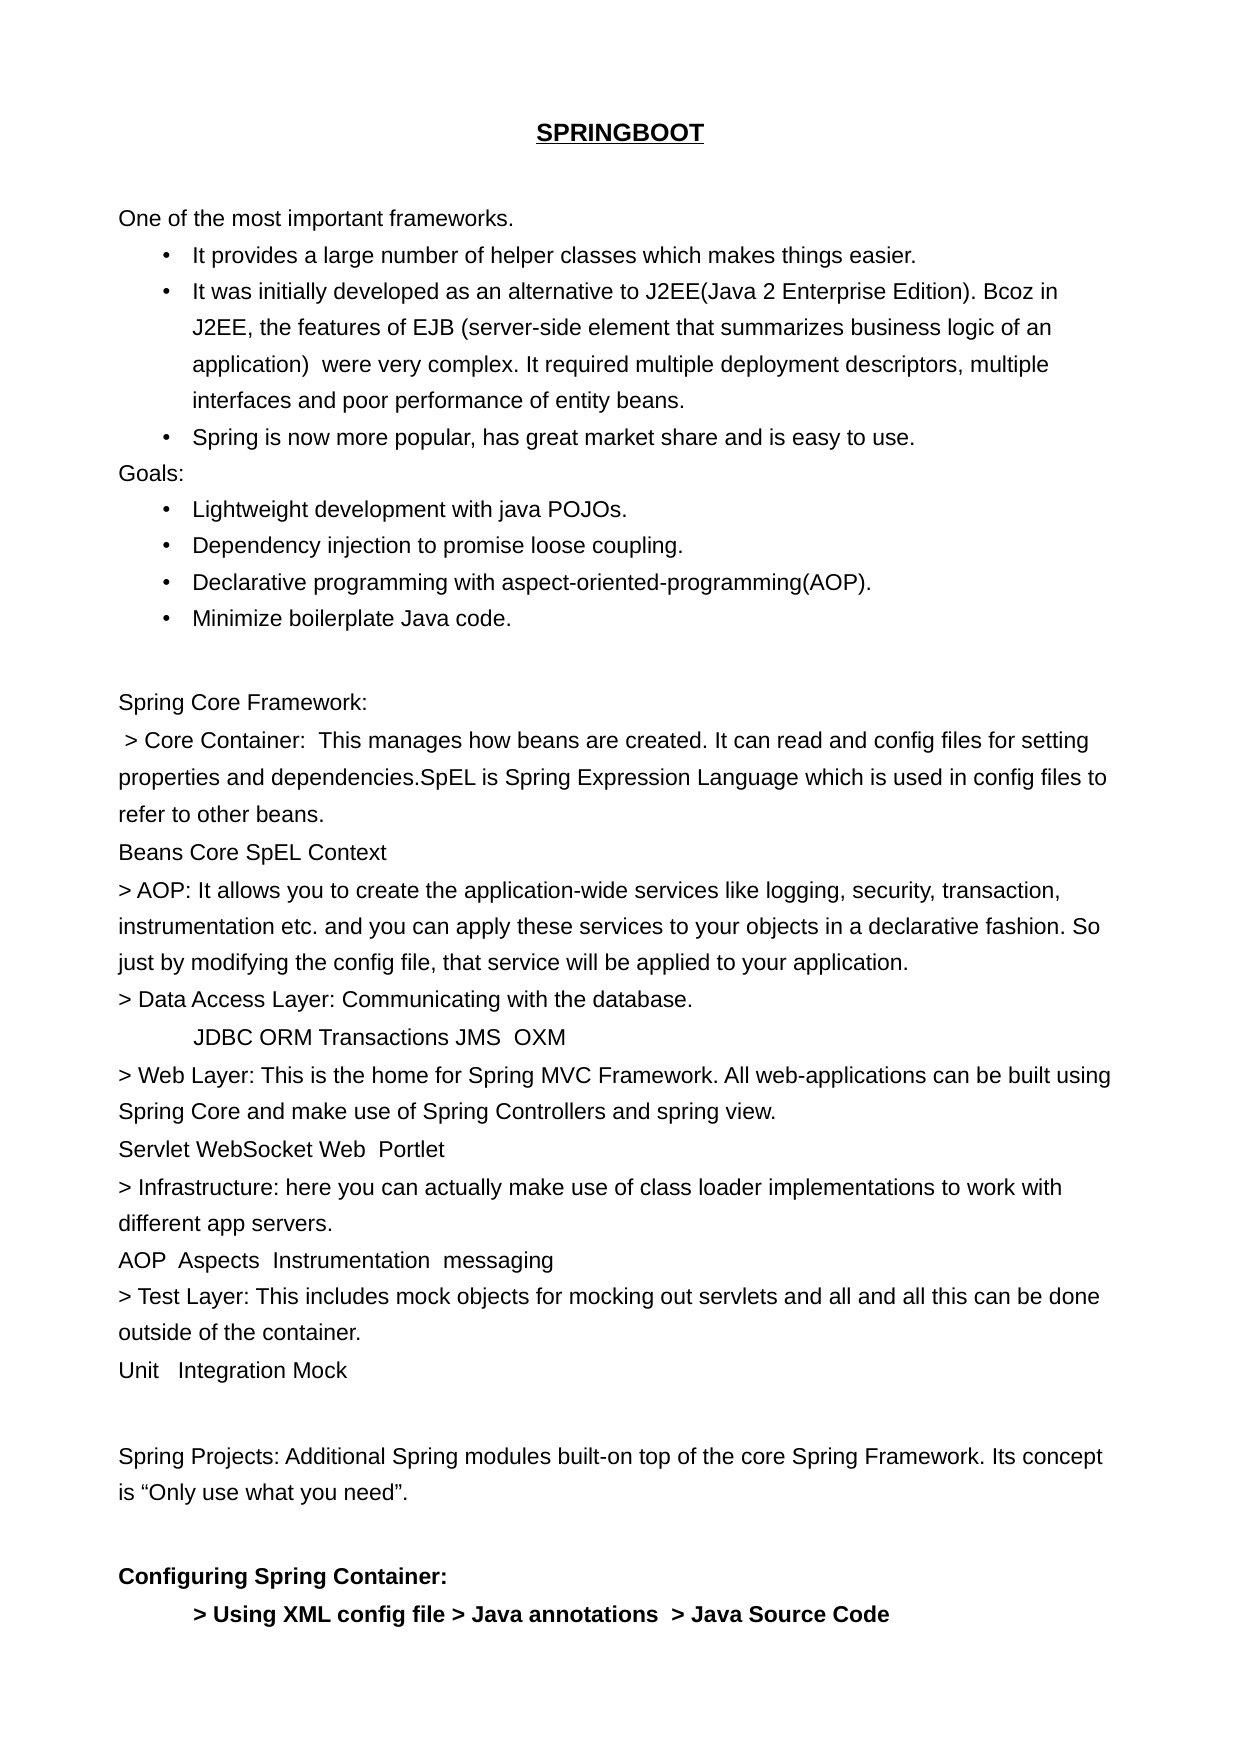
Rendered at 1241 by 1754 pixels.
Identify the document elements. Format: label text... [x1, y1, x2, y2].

text > Infrastructure: here you can actually make use of class loader implementations to work with different app servers. [118, 1174, 1122, 1237]
text Beans Core SpEL Context [118, 837, 1122, 866]
text Servlet WebSocket Web Portlet [118, 1134, 1122, 1163]
text > AOP: It allows you to create the application-wide services like logging, security, transaction, instrumentation etc. and you can apply these services to your objects in a declarative fashion. So just by modifying the config file, that service will be applied to your application. [118, 877, 1122, 976]
text > Data Access Layer: Communicating with the database. [118, 986, 1122, 1012]
text > Using XML config file > Java annotations > Java Source Code [193, 1599, 1122, 1628]
text > Web Layer: This is the home for Spring MVC Framework. All web-applications can be built using Spring Core and make use of Spring Controllers and spring view. [118, 1062, 1122, 1124]
text One of the most important frameworks. [118, 205, 1122, 232]
text Goals: [118, 460, 1122, 486]
text Spring Core Framework: [118, 689, 1122, 716]
text AOP Aspects Instrumentation messaging [118, 1247, 1122, 1273]
list Spring is now more popular, has great market share and is easy to use. [162, 423, 1122, 450]
text Spring Projects: Additional Spring modules built-on top of the core Spring Framework. Its concept is “Only use what you need”. [118, 1443, 1122, 1506]
text Configuring Spring Container: [118, 1563, 1122, 1589]
text SPRINGBOOT [118, 118, 1122, 147]
text > Test Layer: This includes mock objects for mocking out servlets and all and all this can be done outside of the container. [118, 1283, 1122, 1346]
text JDBC ORM Transactions JMS OXM [118, 1022, 1122, 1051]
list It provides a large number of helper classes which makes things easier. [162, 242, 1122, 268]
list Lightweight development with java POJOs. [162, 496, 1122, 522]
list Minimize boilerplate Java code. [162, 605, 1122, 632]
list Dependency injection to promise loose coupling. [162, 532, 1122, 559]
list It was initially developed as an alternative to J2EE(Java 2 Enterprise Edition). Bcoz in J2EE, the features of EJB (server-side element that summarizes business logic of an application) were very complex. It required multiple deployment descriptors, multiple interfaces and poor performance of entity beans. [162, 278, 1122, 413]
text Unit Integration Mock [118, 1356, 1122, 1384]
text > Core Container: This manages how beans are created. It can read and config files for setting properties and dependencies.SpEL is Spring Expression Language which is used in config files to refer to other beans. [118, 726, 1122, 827]
list Declarative programming with aspect-oriented-programming(AOP). [162, 569, 1122, 595]
